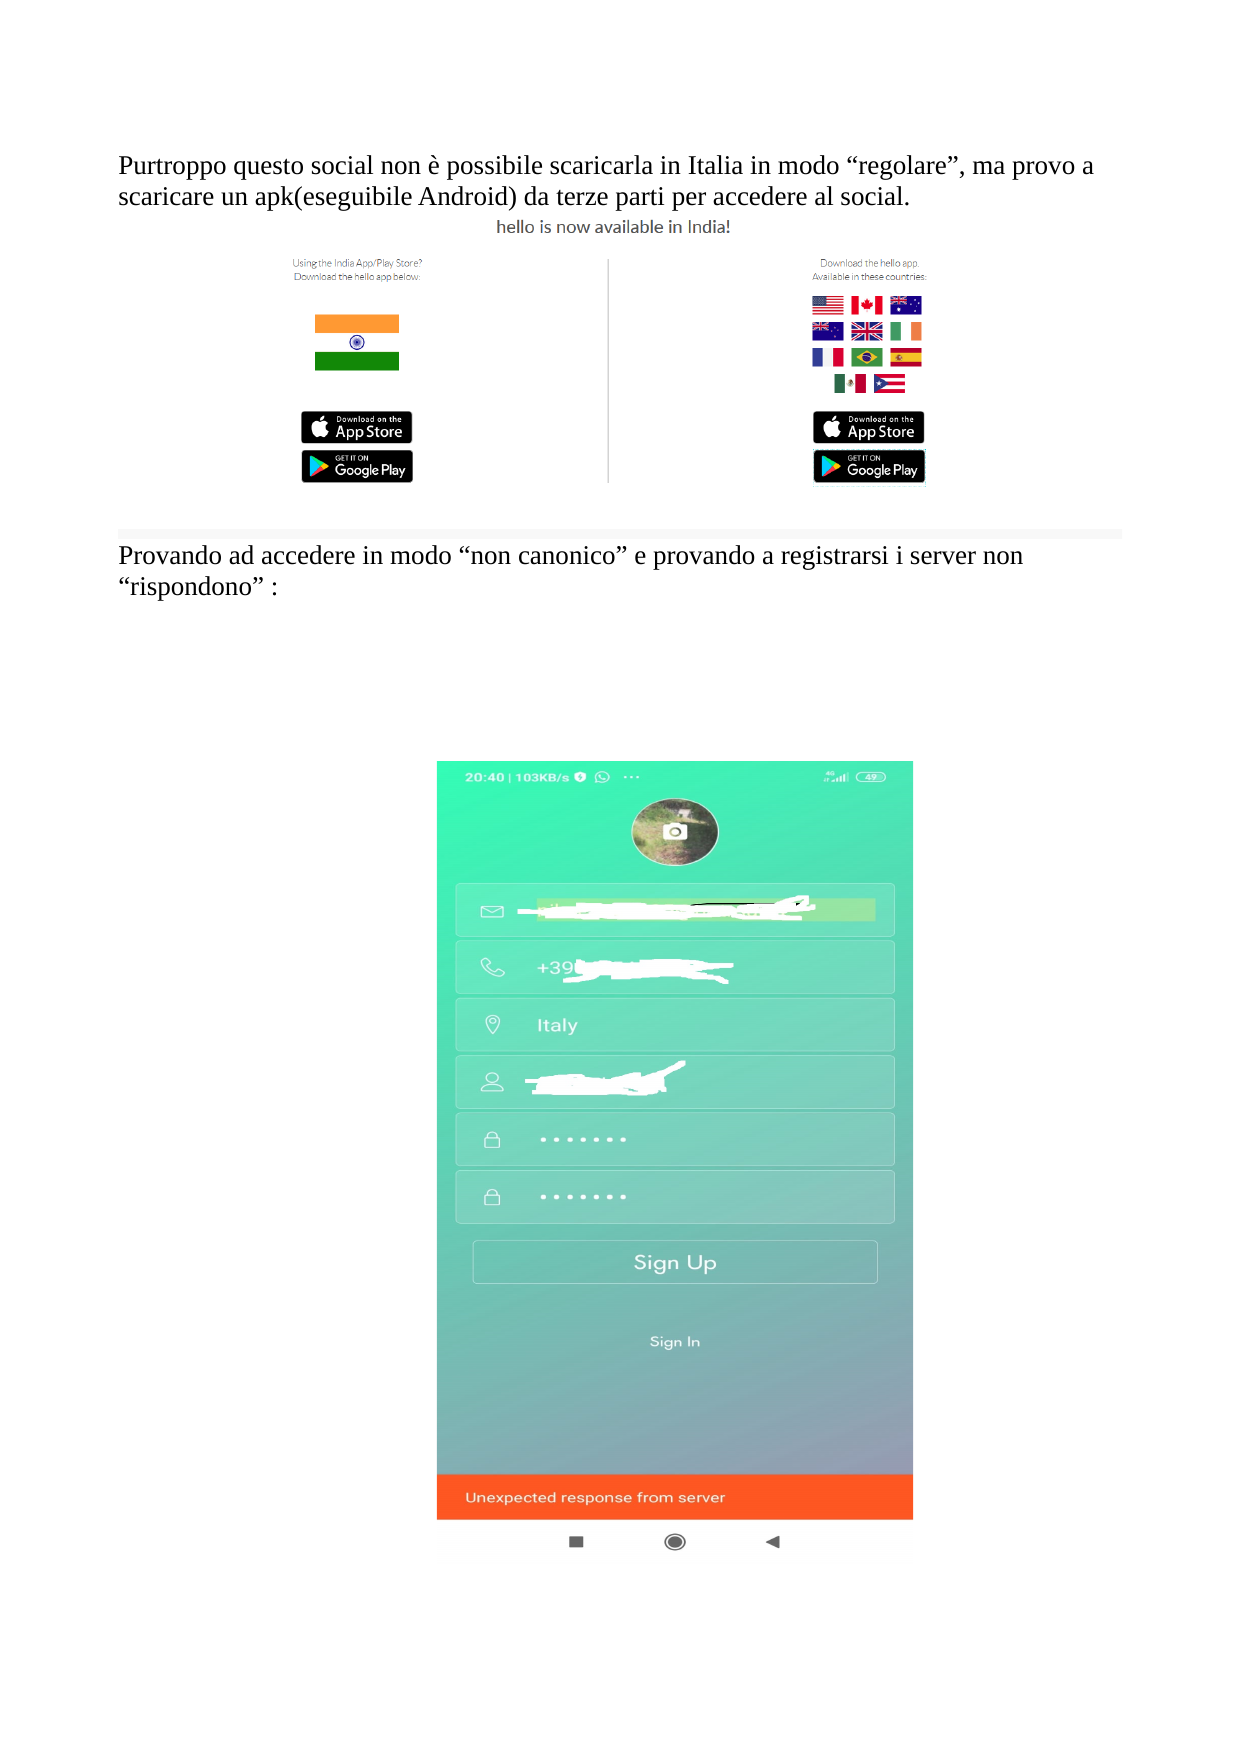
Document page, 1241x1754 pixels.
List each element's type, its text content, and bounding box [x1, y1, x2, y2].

picture [118, 211, 1123, 539]
text Purtroppo questo social non è possibile scaricarla in Italia in modo “regolare”, ma provo a scaricare un apk(eseguibile Android) da terze parti per accedere al social. [118, 149, 1122, 211]
picture [436, 761, 914, 1564]
text Provando ad accedere in modo “non canonico” e provando a registrarsi i server non “rispondono” : [118, 539, 1122, 601]
